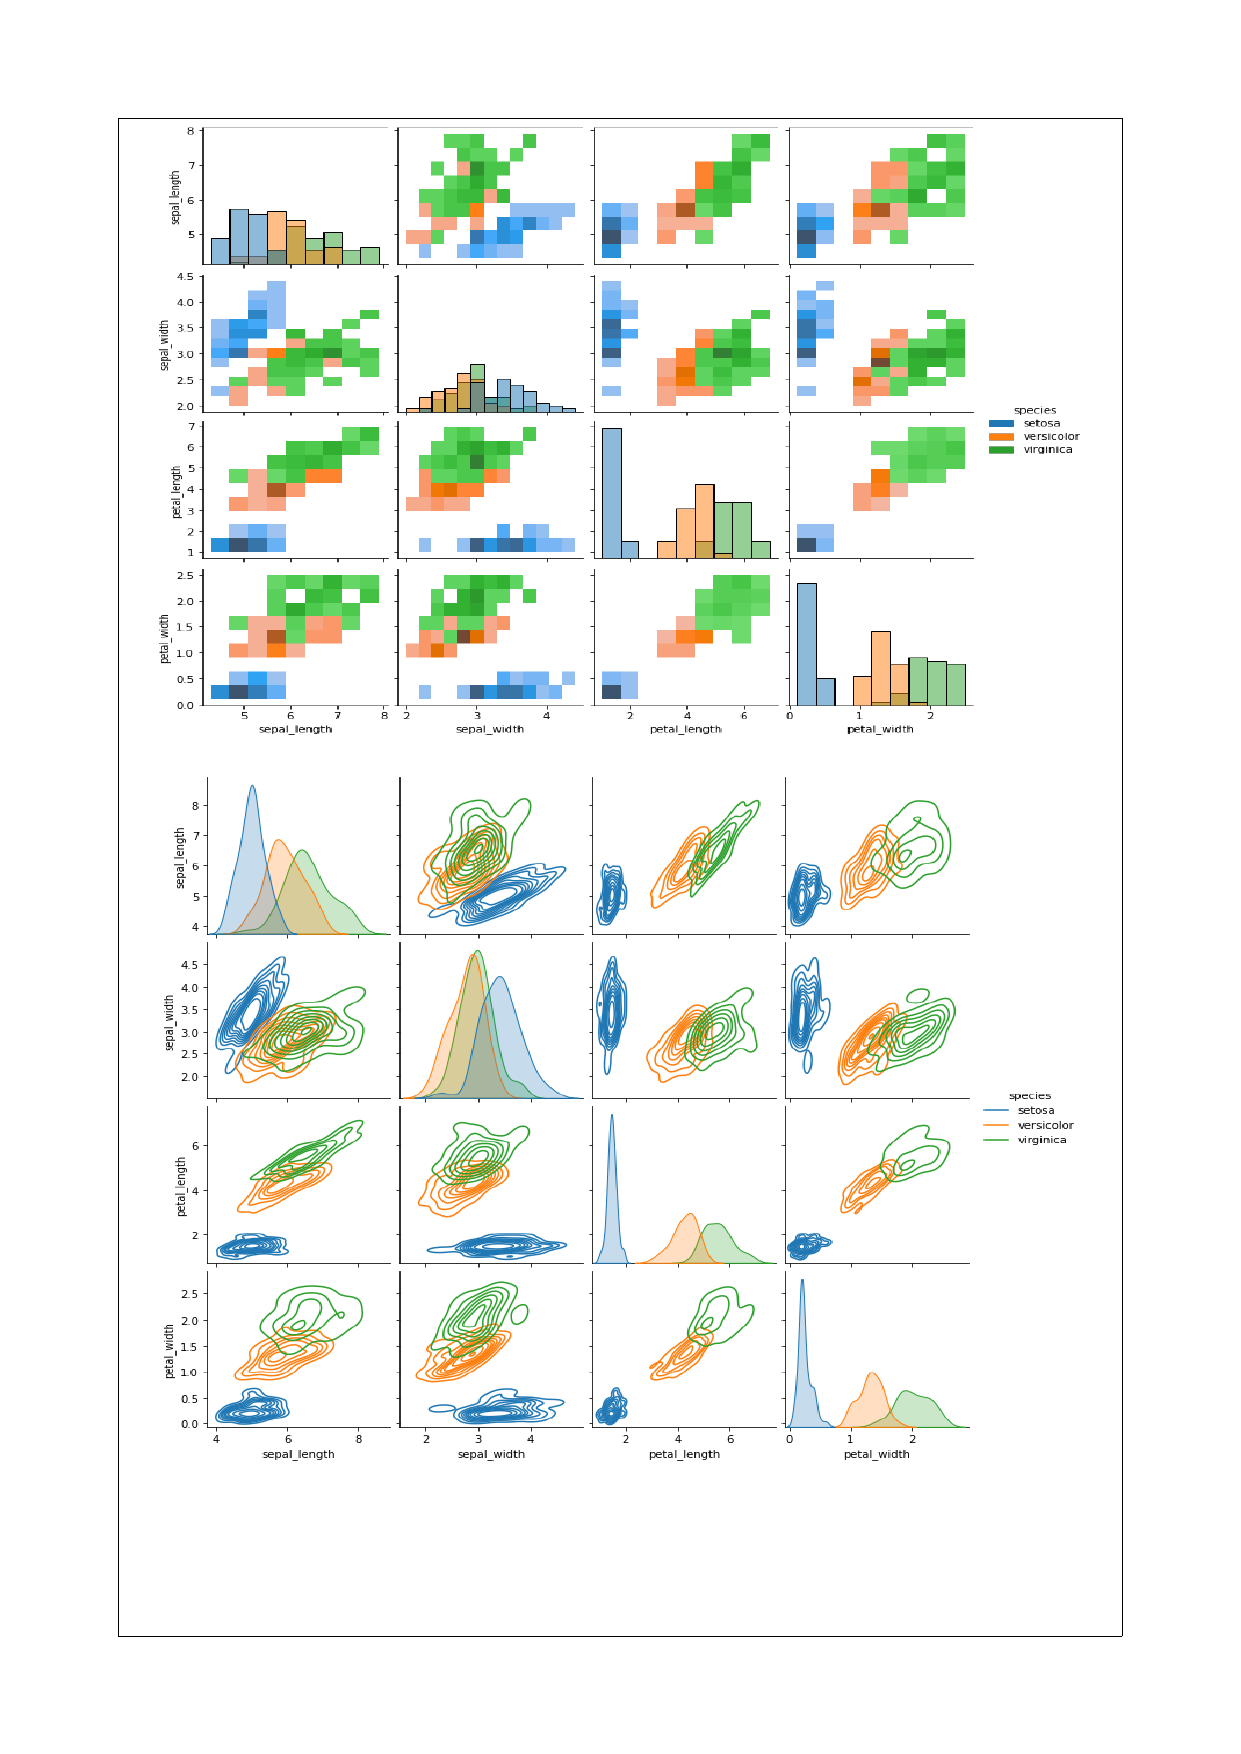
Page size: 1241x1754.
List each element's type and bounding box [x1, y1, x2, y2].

picture [150, 121, 1091, 739]
picture [155, 771, 1085, 1465]
